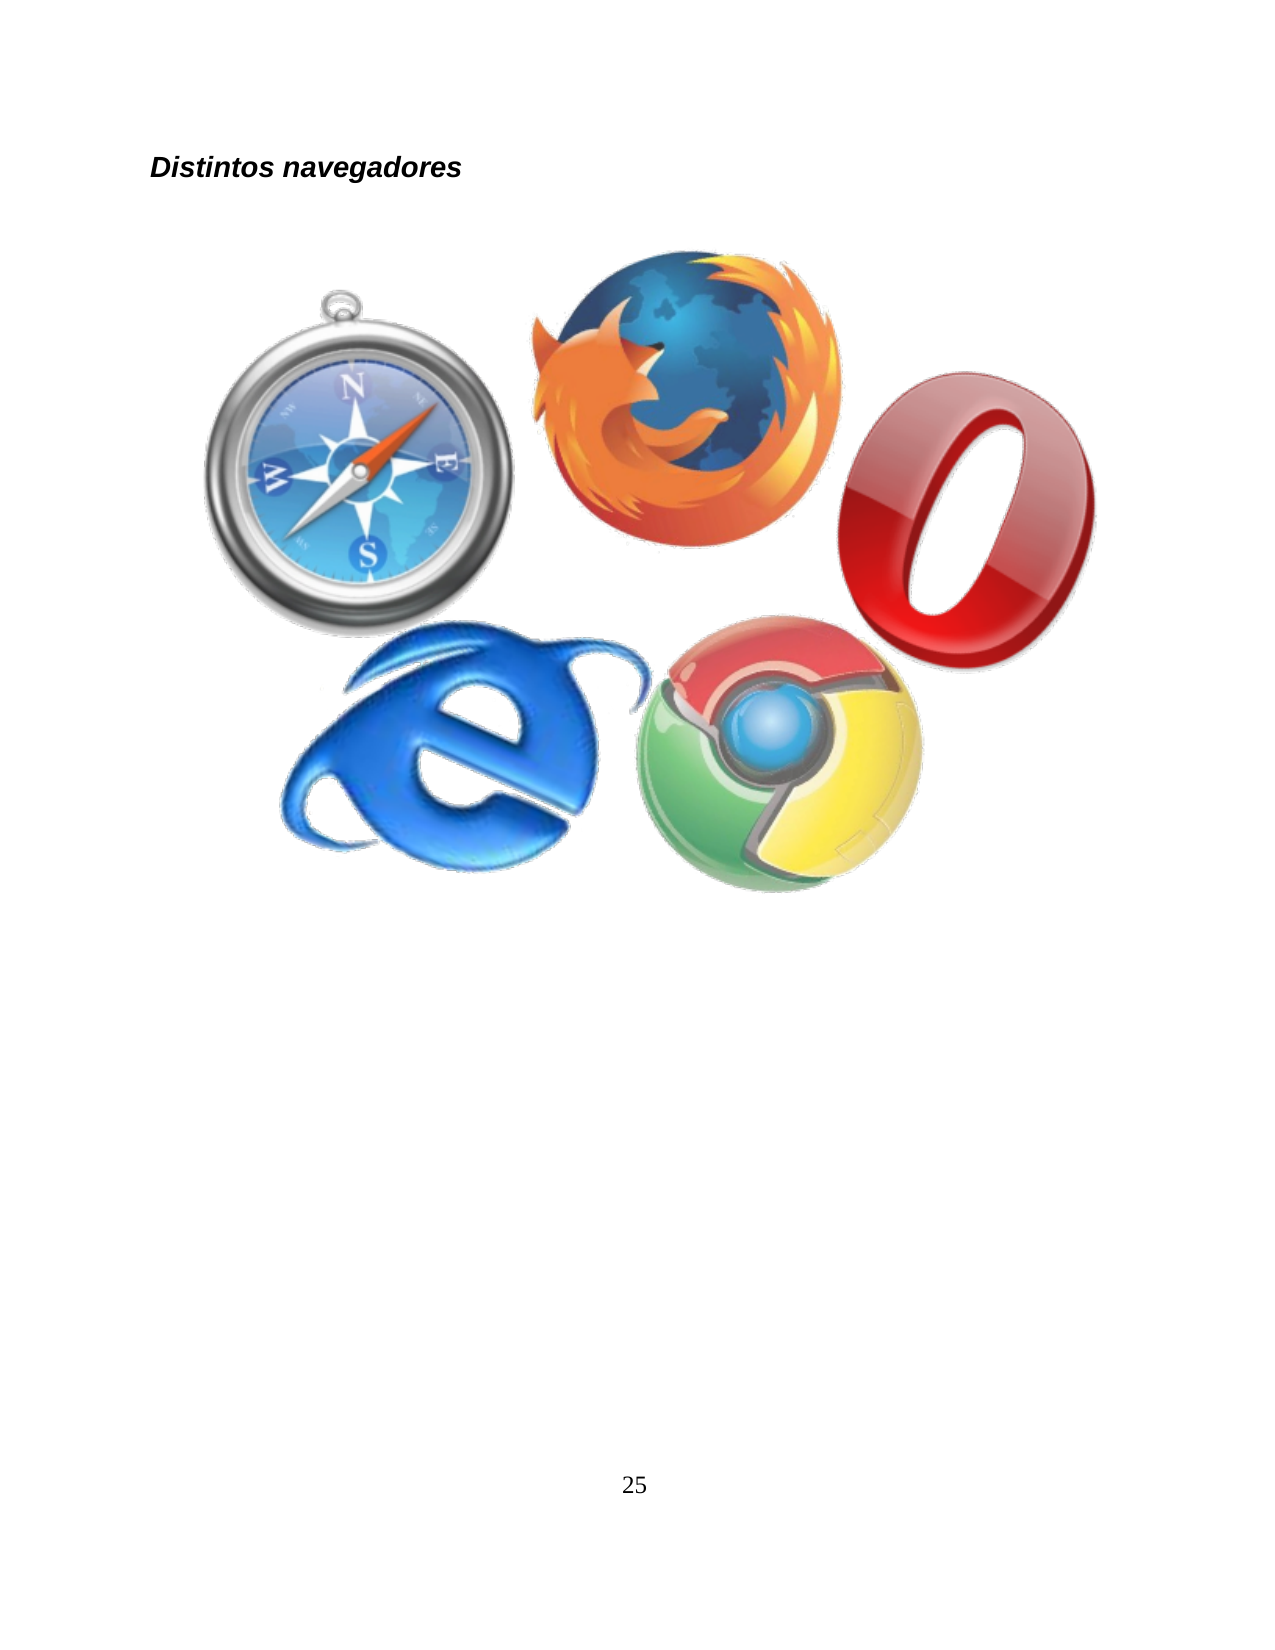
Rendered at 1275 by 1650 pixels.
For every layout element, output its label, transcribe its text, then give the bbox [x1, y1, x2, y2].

subtitle Distintos navegadores [150, 150, 1125, 183]
picture [150, 196, 1150, 946]
